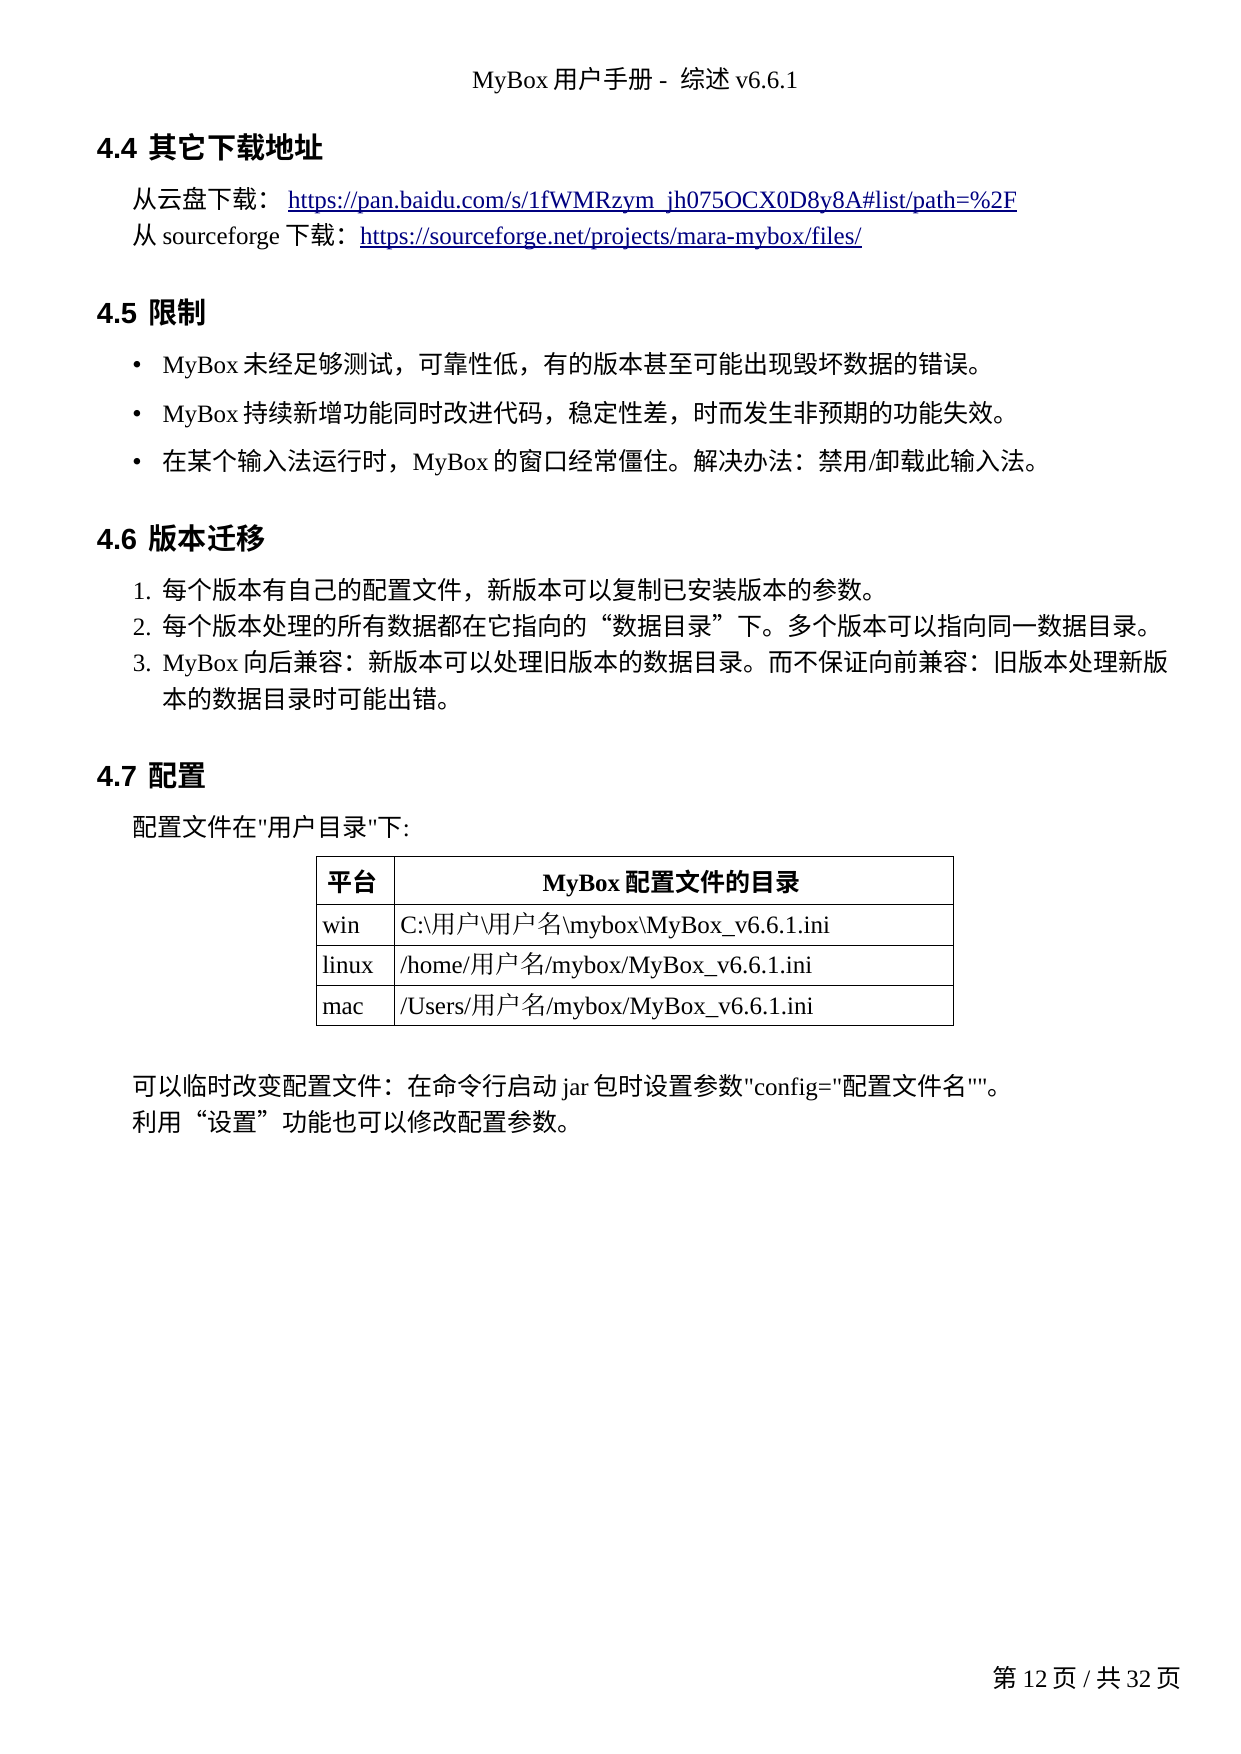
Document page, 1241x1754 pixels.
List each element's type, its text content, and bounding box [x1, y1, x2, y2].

list 每个版本处理的所有数据都在它指向的“数据目录”下。多个版本可以指向同一数据目录。 [133, 607, 1181, 643]
subtitle 限制 [88, 289, 1181, 332]
table_cell C:\用户\用户名\mybox\MyBox_v6.6.1.ini [395, 905, 953, 944]
text 配置文件在"用户目录"下: [88, 808, 1181, 844]
subtitle 版本迁移 [88, 516, 1181, 558]
subtitle 配置 [88, 753, 1181, 795]
table_header 平台 [317, 857, 394, 904]
list 每个版本有自己的配置文件，新版本可以复制已安装版本的参数。 [133, 570, 1181, 607]
table_cell win [317, 905, 394, 944]
text 从云盘下载： https://pan.baidu.com/s/1fWMRzym_jh075OCX0D8y8A#list/path=%2F 从sourceforge下载：https://sourceforge.net/projects/mara-mybox/files/ [88, 179, 1181, 252]
subtitle 其它下载地址 [88, 125, 1181, 167]
list 在某个输入法运行时，MyBox的窗口经常僵住。解决办法：禁用/卸载此输入法。 [133, 442, 1181, 478]
table_header MyBox配置文件的目录 [395, 857, 953, 904]
table_cell mac [317, 986, 394, 1025]
table_cell /home/用户名/mybox/MyBox_v6.6.1.ini [395, 946, 953, 985]
list MyBox未经足够测试，可靠性低，有的版本甚至可能出现毁坏数据的错误。 [133, 344, 1181, 381]
list MyBox向后兼容：新版本可以处理旧版本的数据目录。而不保证向前兼容：旧版本处理新版本的数据目录时可能出错。 [133, 643, 1181, 715]
table_cell linux [317, 946, 394, 985]
text 可以临时改变配置文件：在命令行启动jar包时设置参数"config="配置文件名""。 利用“设置”功能也可以修改配置参数。 [88, 1067, 1181, 1139]
list MyBox持续新增功能同时改进代码，稳定性差，时而发生非预期的功能失效。 [133, 393, 1181, 429]
table_cell /Users/用户名/mybox/MyBox_v6.6.1.ini [395, 986, 953, 1025]
